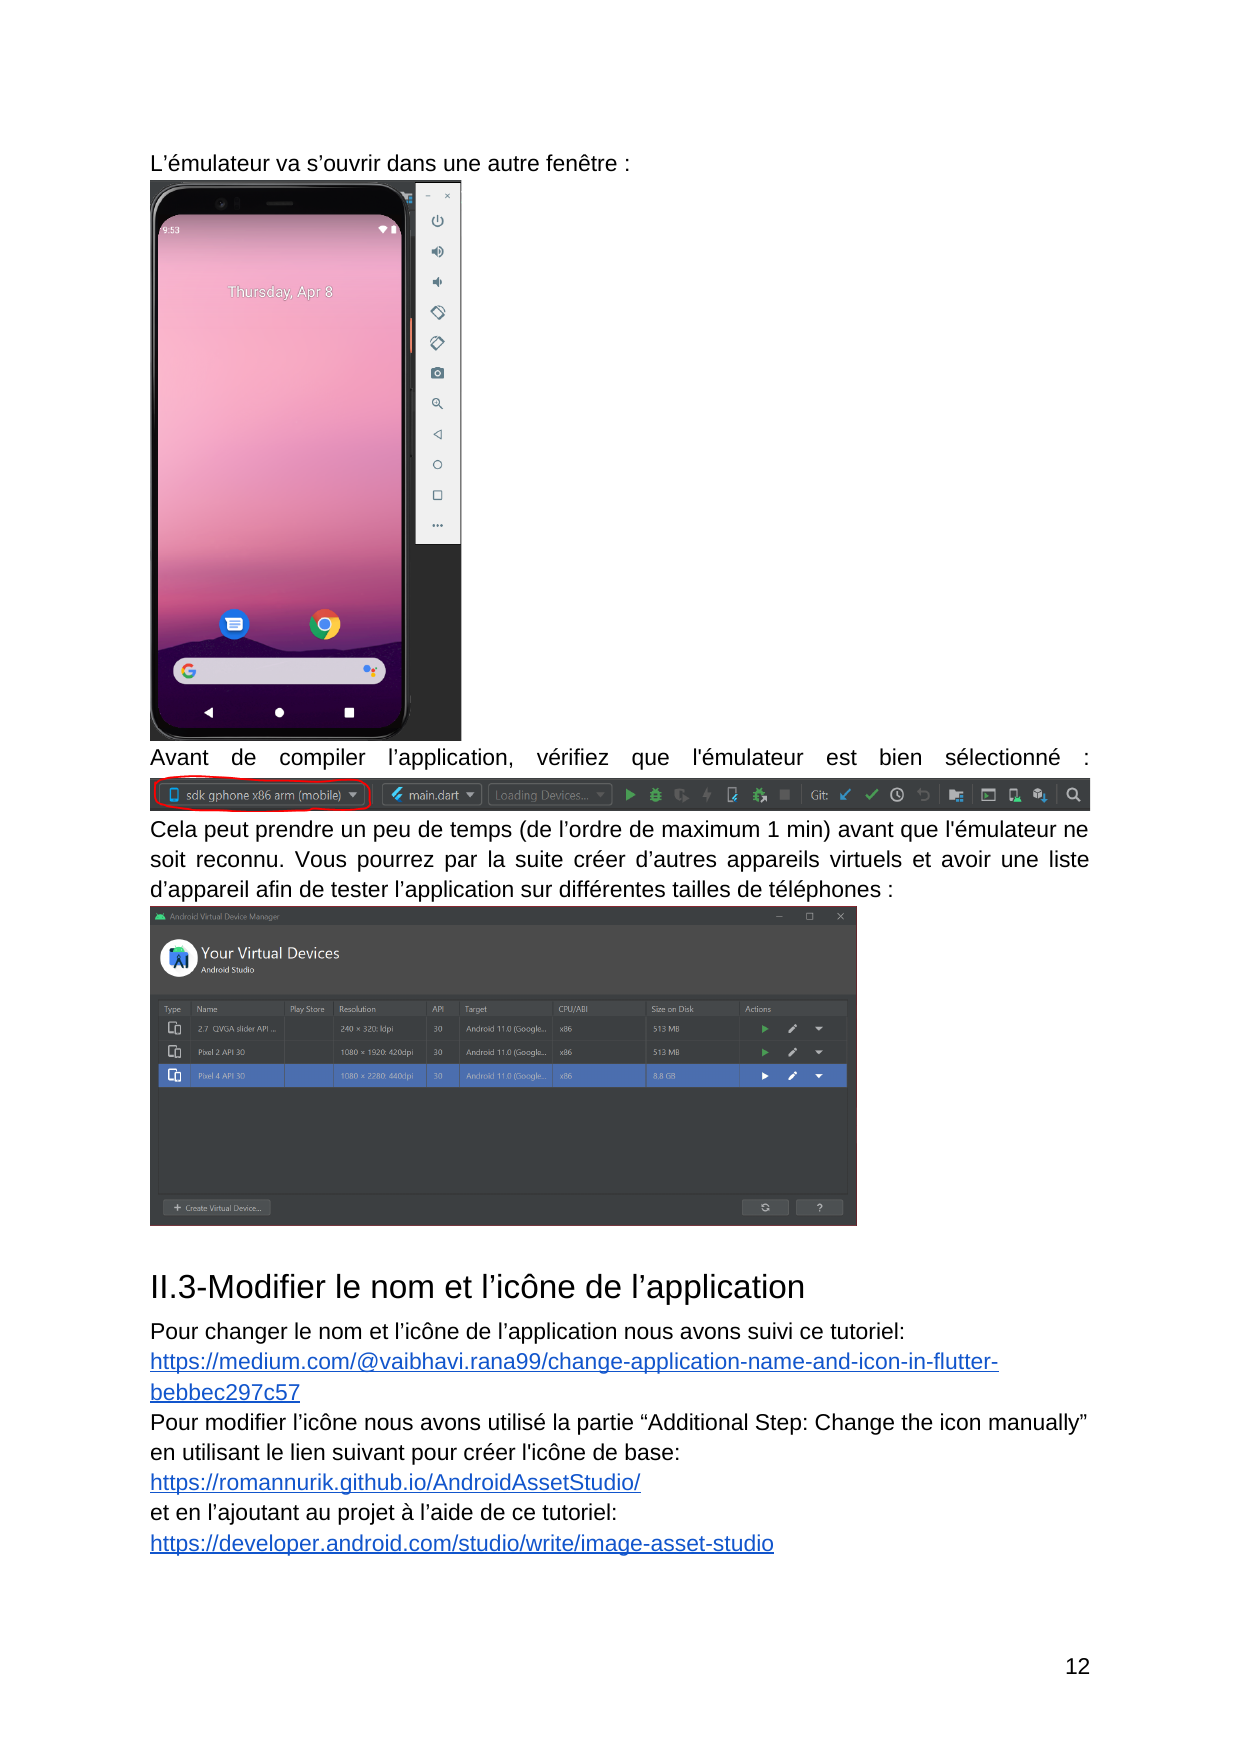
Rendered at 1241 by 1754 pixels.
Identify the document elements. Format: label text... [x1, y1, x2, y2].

text https://romannurik.github.io/AndroidAssetStudio/ [150, 1469, 1090, 1496]
picture [150, 906, 857, 1226]
subtitle II.3-Modifier le nom et l’icône de l’application [150, 1267, 1090, 1306]
text Pour changer le nom et l’icône de l’application nous avons suivi ce tutoriel: [150, 1318, 1090, 1344]
picture [150, 180, 462, 741]
text L’émulateur va s’ouvrir dans une autre fenêtre : [150, 150, 1090, 176]
text Avant de compiler l’application, vérifiez que l'émulateur est bien sélectionné : [150, 744, 1090, 774]
text Cela peut prendre un peu de temps (de l’ordre de maximum 1 min) avant que l'émulateur ne soit reconnu. Vous pourrez par la suite créer d’autres appareils virtuels et avoir une liste d’appareil afin de tester l’application sur différentes tailles de téléphones : [150, 816, 1090, 902]
text https://medium.com/@vaibhavi.rana99/change-application-name-and-icon-in-flutter-bebbec297c57 [150, 1348, 1090, 1405]
text https://developer.android.com/studio/write/image-asset-studio [150, 1529, 1090, 1556]
text et en l’ajoutant au projet à l’aide de ce tutoriel: [150, 1499, 1090, 1526]
text Pour modifier l’icône nous avons utilisé la partie “Additional Step: Change the icon manually” en utilisant le lien suivant pour créer l'icône de base: [150, 1409, 1090, 1465]
picture [150, 774, 1091, 812]
